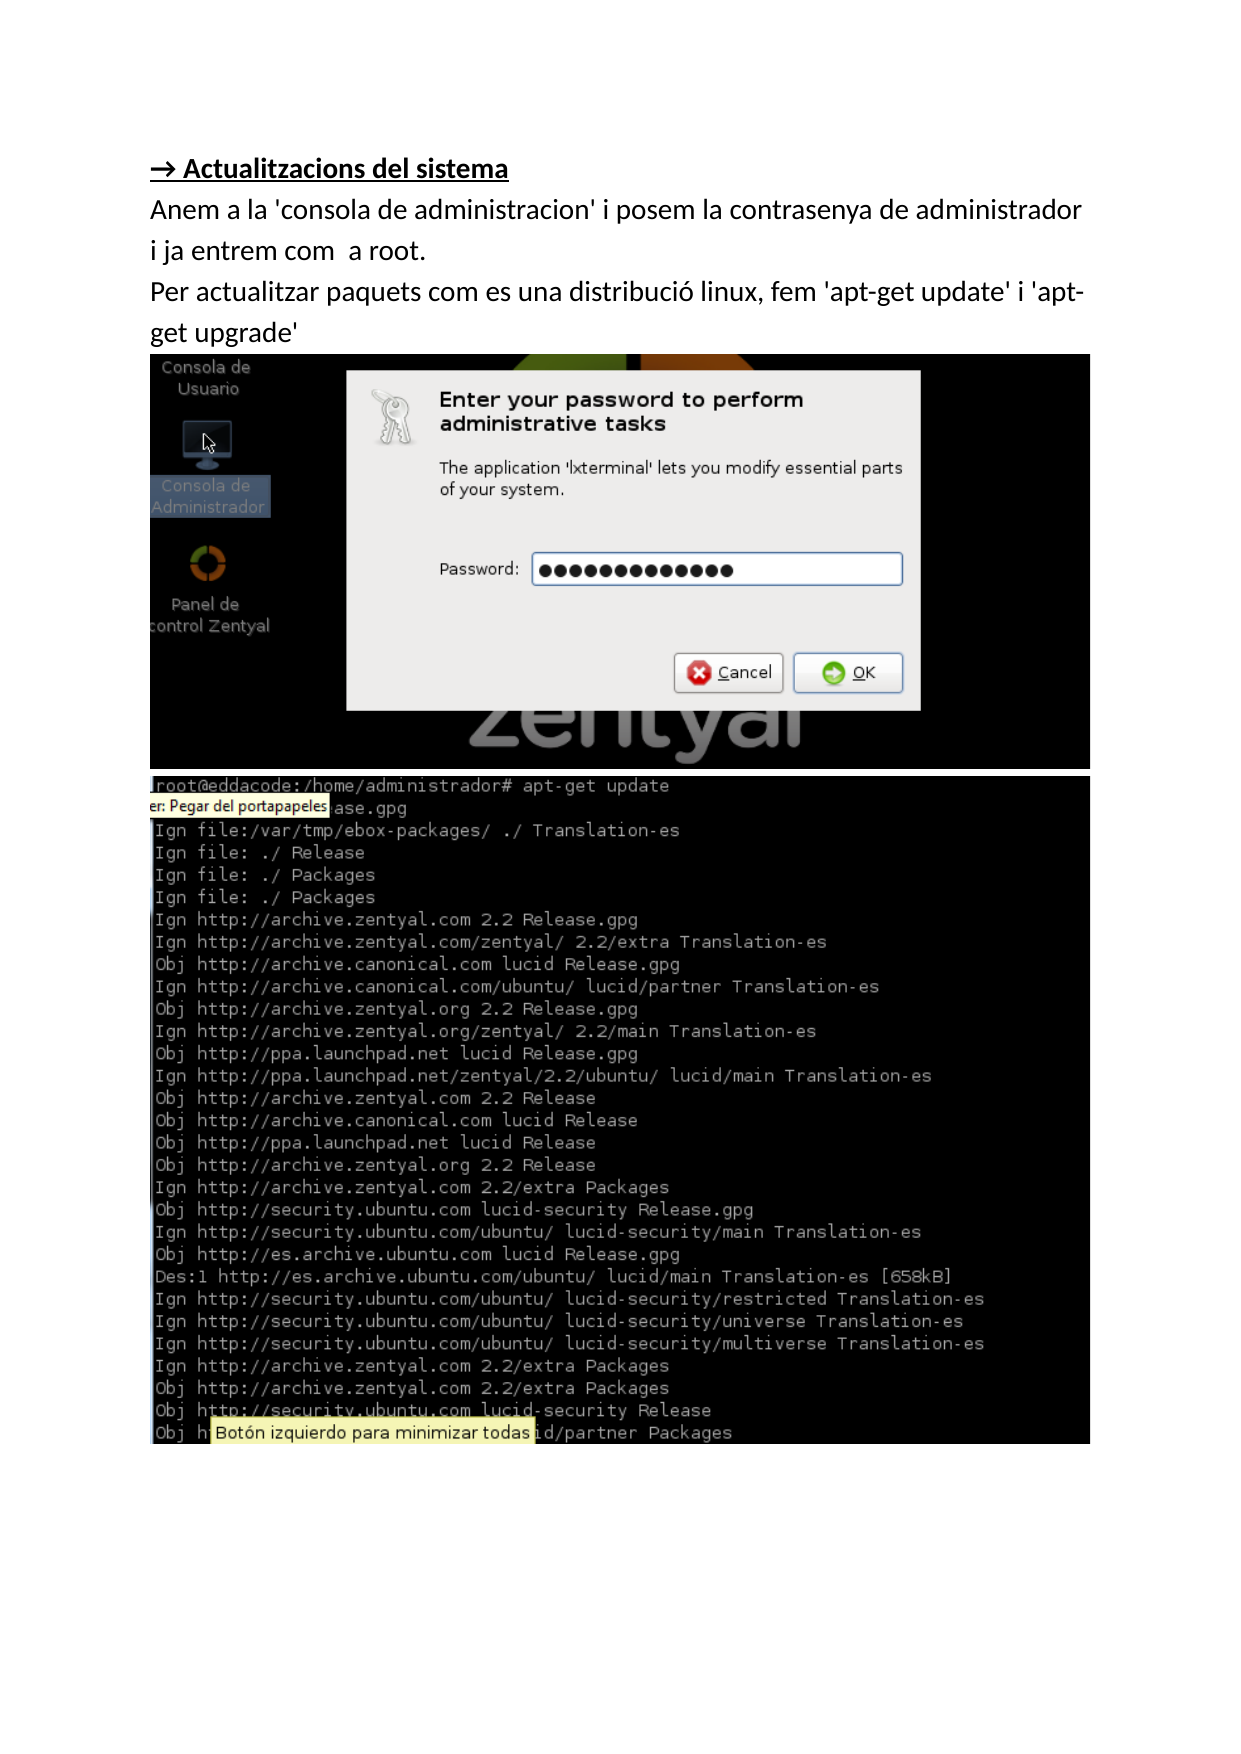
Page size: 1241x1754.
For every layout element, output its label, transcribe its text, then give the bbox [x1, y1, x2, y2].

text Anem a la 'consola de administracion' i posem la contrasenya de administrador i ja entrem com a root. [150, 191, 1090, 267]
text → Actualitzacions del sistema [150, 150, 1090, 186]
text Per actualitzar paquets com es una distribució linux, fem 'apt-get update' i 'apt-get upgrade' [150, 273, 1090, 349]
picture [150, 776, 1091, 1444]
picture [150, 354, 1091, 769]
